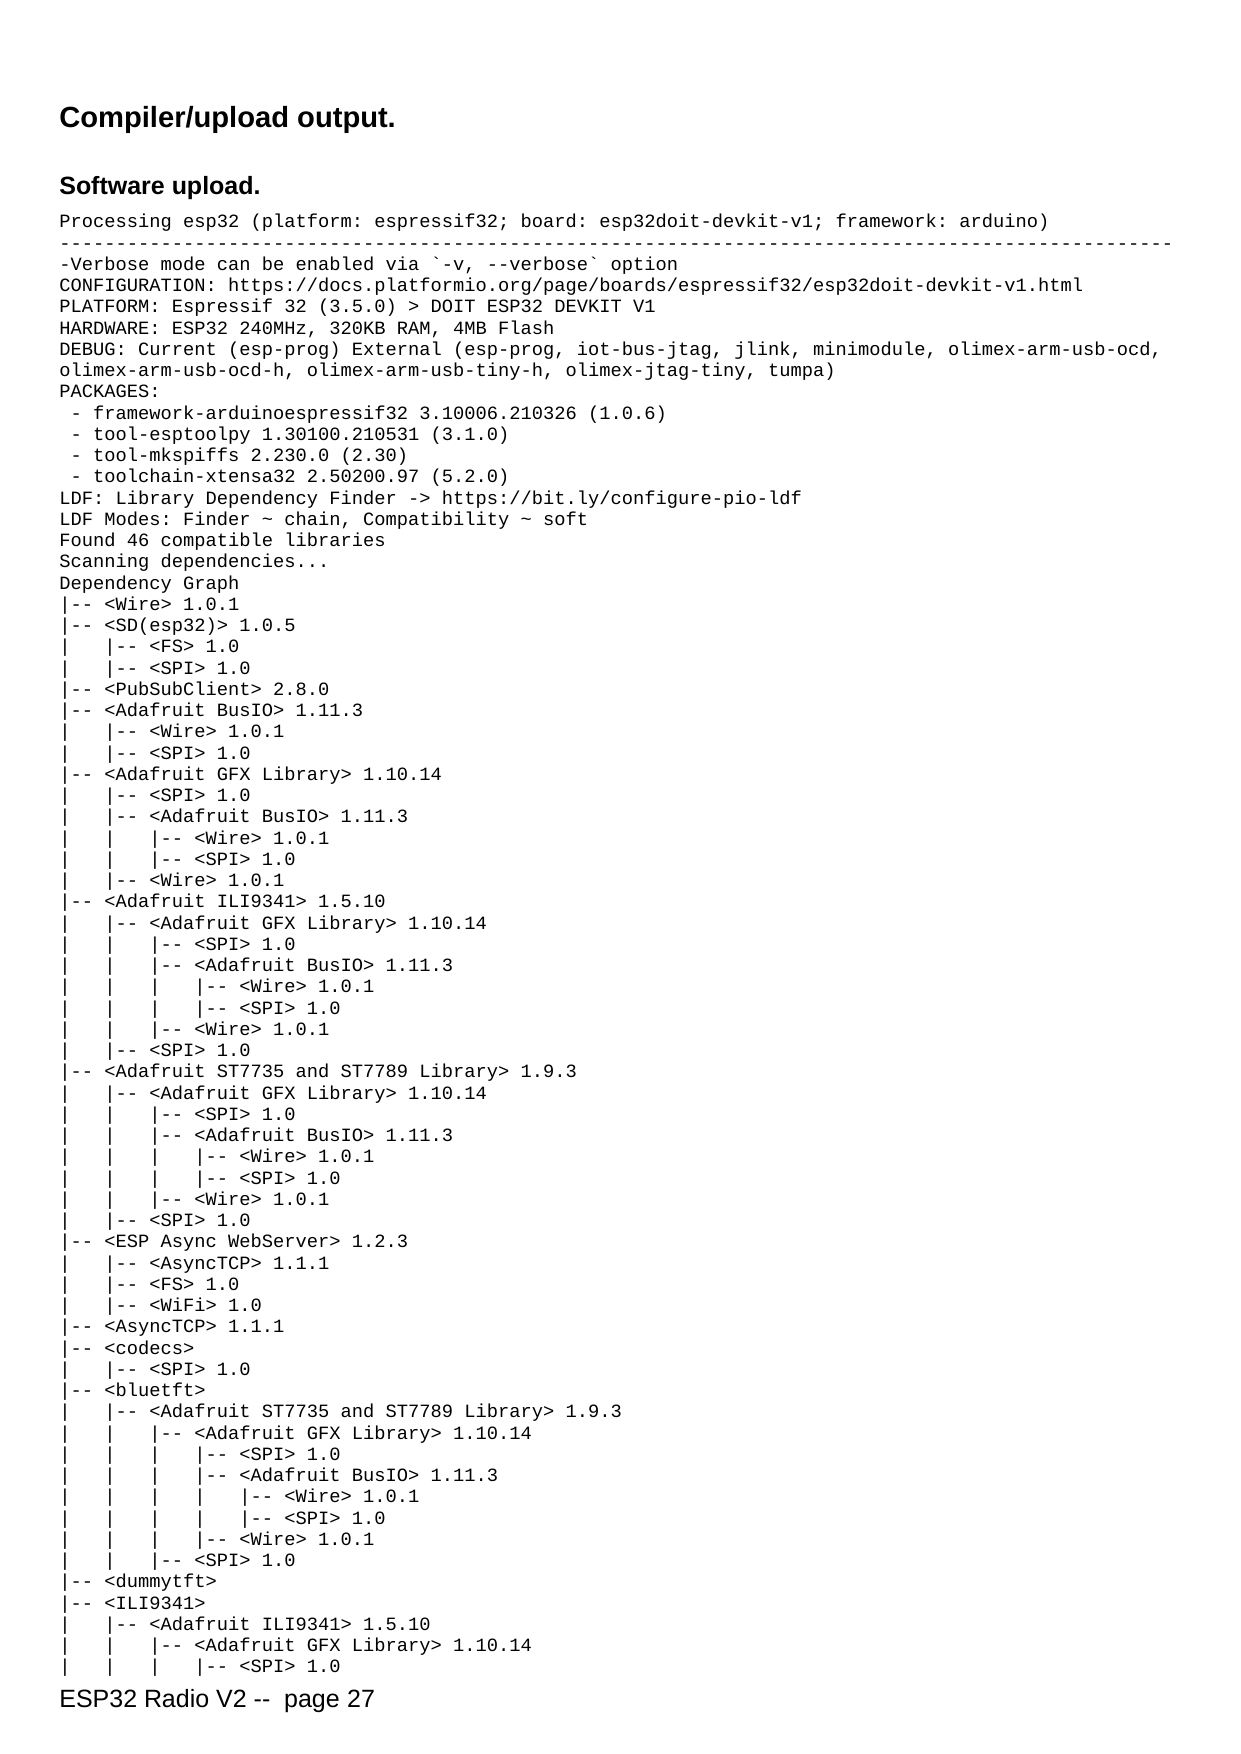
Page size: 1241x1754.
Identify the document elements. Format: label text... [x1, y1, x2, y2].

text |-- <SD(esp32)> 1.0.5 [59, 616, 1181, 637]
text | | | |-- <Wire> 1.0.1 [59, 1147, 1181, 1168]
text | |-- <Adafruit GFX Library> 1.10.14 [59, 913, 1181, 935]
text | | |-- <Wire> 1.0.1 [59, 1190, 1181, 1211]
text | | |-- <Adafruit BusIO> 1.11.3 [59, 956, 1181, 977]
text | |-- <AsyncTCP> 1.1.1 [59, 1253, 1181, 1275]
text |-- <ESP Async WebServer> 1.2.3 [59, 1232, 1181, 1253]
text |-- <bluetft> [59, 1381, 1181, 1402]
text LDF Modes: Finder ~ chain, Compatibility ~ soft [59, 510, 1181, 531]
text DEBUG: Current (esp-prog) External (esp-prog, iot-bus-jtag, jlink, minimodule, olimex-arm-usb-ocd, olimex-arm-usb-ocd-h, olimex-arm-usb-tiny-h, olimex-jtag-tiny, tumpa) [59, 340, 1181, 382]
text | | | |-- <Wire> 1.0.1 [59, 977, 1181, 998]
text | | | |-- <Adafruit BusIO> 1.11.3 [59, 1466, 1181, 1487]
text | |-- <SPI> 1.0 [59, 1041, 1181, 1062]
text | |-- <Wire> 1.0.1 [59, 871, 1181, 892]
text | | |-- <Wire> 1.0.1 [59, 828, 1181, 850]
text |-- <Wire> 1.0.1 [59, 595, 1181, 616]
text | | |-- <SPI> 1.0 [59, 850, 1181, 871]
text |-- <ILI9341> [59, 1593, 1181, 1615]
subtitle Compiler/upload output. [59, 100, 1181, 133]
text |-- <AsyncTCP> 1.1.1 [59, 1317, 1181, 1338]
text |-- <dummytft> [59, 1572, 1181, 1593]
text | |-- <SPI> 1.0 [59, 658, 1181, 680]
text |-- <Adafruit BusIO> 1.11.3 [59, 701, 1181, 722]
text |-- <Adafruit ILI9341> 1.5.10 [59, 892, 1181, 913]
text ----------------------------------------------------------------------------------------------------Verbose mode can be enabled via `-v, --verbose` option [59, 233, 1181, 276]
text |-- <codecs> [59, 1338, 1181, 1360]
text - tool-esptoolpy 1.30100.210531 (3.1.0) [59, 425, 1181, 446]
text |-- <PubSubClient> 2.8.0 [59, 680, 1181, 701]
text | |-- <FS> 1.0 [59, 1275, 1181, 1296]
text CONFIGURATION: https://docs.platformio.org/page/boards/espressif32/esp32doit-devkit-v1.html [59, 276, 1181, 297]
text Dependency Graph [59, 573, 1181, 595]
text | | |-- <Adafruit GFX Library> 1.10.14 [59, 1423, 1181, 1445]
text | | |-- <Adafruit BusIO> 1.11.3 [59, 1126, 1181, 1147]
text | |-- <SPI> 1.0 [59, 1211, 1181, 1232]
text | | | | |-- <SPI> 1.0 [59, 1508, 1181, 1530]
text | | | |-- <Wire> 1.0.1 [59, 1530, 1181, 1551]
text | | | |-- <SPI> 1.0 [59, 1168, 1181, 1190]
text Found 46 compatible libraries [59, 531, 1181, 552]
text | | |-- <Wire> 1.0.1 [59, 1020, 1181, 1041]
text | | |-- <SPI> 1.0 [59, 1105, 1181, 1126]
text Scanning dependencies... [59, 552, 1181, 573]
text | | |-- <SPI> 1.0 [59, 1551, 1181, 1572]
text | | | |-- <SPI> 1.0 [59, 1657, 1181, 1678]
subtitle Software upload. [59, 171, 1181, 200]
text | |-- <Adafruit ILI9341> 1.5.10 [59, 1615, 1181, 1636]
text | |-- <Adafruit GFX Library> 1.10.14 [59, 1083, 1181, 1105]
text | | |-- <SPI> 1.0 [59, 935, 1181, 956]
text PACKAGES: [59, 382, 1181, 403]
text | |-- <SPI> 1.0 [59, 786, 1181, 807]
text | | | | |-- <Wire> 1.0.1 [59, 1487, 1181, 1508]
text | |-- <Adafruit ST7735 and ST7789 Library> 1.9.3 [59, 1402, 1181, 1423]
text LDF: Library Dependency Finder -> https://bit.ly/configure-pio-ldf [59, 488, 1181, 510]
text | |-- <Wire> 1.0.1 [59, 722, 1181, 743]
text | |-- <SPI> 1.0 [59, 743, 1181, 765]
text |-- <Adafruit GFX Library> 1.10.14 [59, 765, 1181, 786]
text - tool-mkspiffs 2.230.0 (2.30) [59, 446, 1181, 467]
text | |-- <FS> 1.0 [59, 637, 1181, 658]
text |-- <Adafruit ST7735 and ST7789 Library> 1.9.3 [59, 1062, 1181, 1083]
text | |-- <WiFi> 1.0 [59, 1296, 1181, 1317]
text | |-- <Adafruit BusIO> 1.11.3 [59, 807, 1181, 828]
text - framework-arduinoespressif32 3.10006.210326 (1.0.6) [59, 403, 1181, 425]
text | | | |-- <SPI> 1.0 [59, 1445, 1181, 1466]
text - toolchain-xtensa32 2.50200.97 (5.2.0) [59, 467, 1181, 488]
text HARDWARE: ESP32 240MHz, 320KB RAM, 4MB Flash [59, 318, 1181, 340]
text | |-- <SPI> 1.0 [59, 1360, 1181, 1381]
text | | | |-- <SPI> 1.0 [59, 998, 1181, 1020]
text | | |-- <Adafruit GFX Library> 1.10.14 [59, 1636, 1181, 1657]
text PLATFORM: Espressif 32 (3.5.0) > DOIT ESP32 DEVKIT V1 [59, 297, 1181, 318]
text Processing esp32 (platform: espressif32; board: esp32doit-devkit-v1; framework: arduino) [59, 212, 1181, 233]
